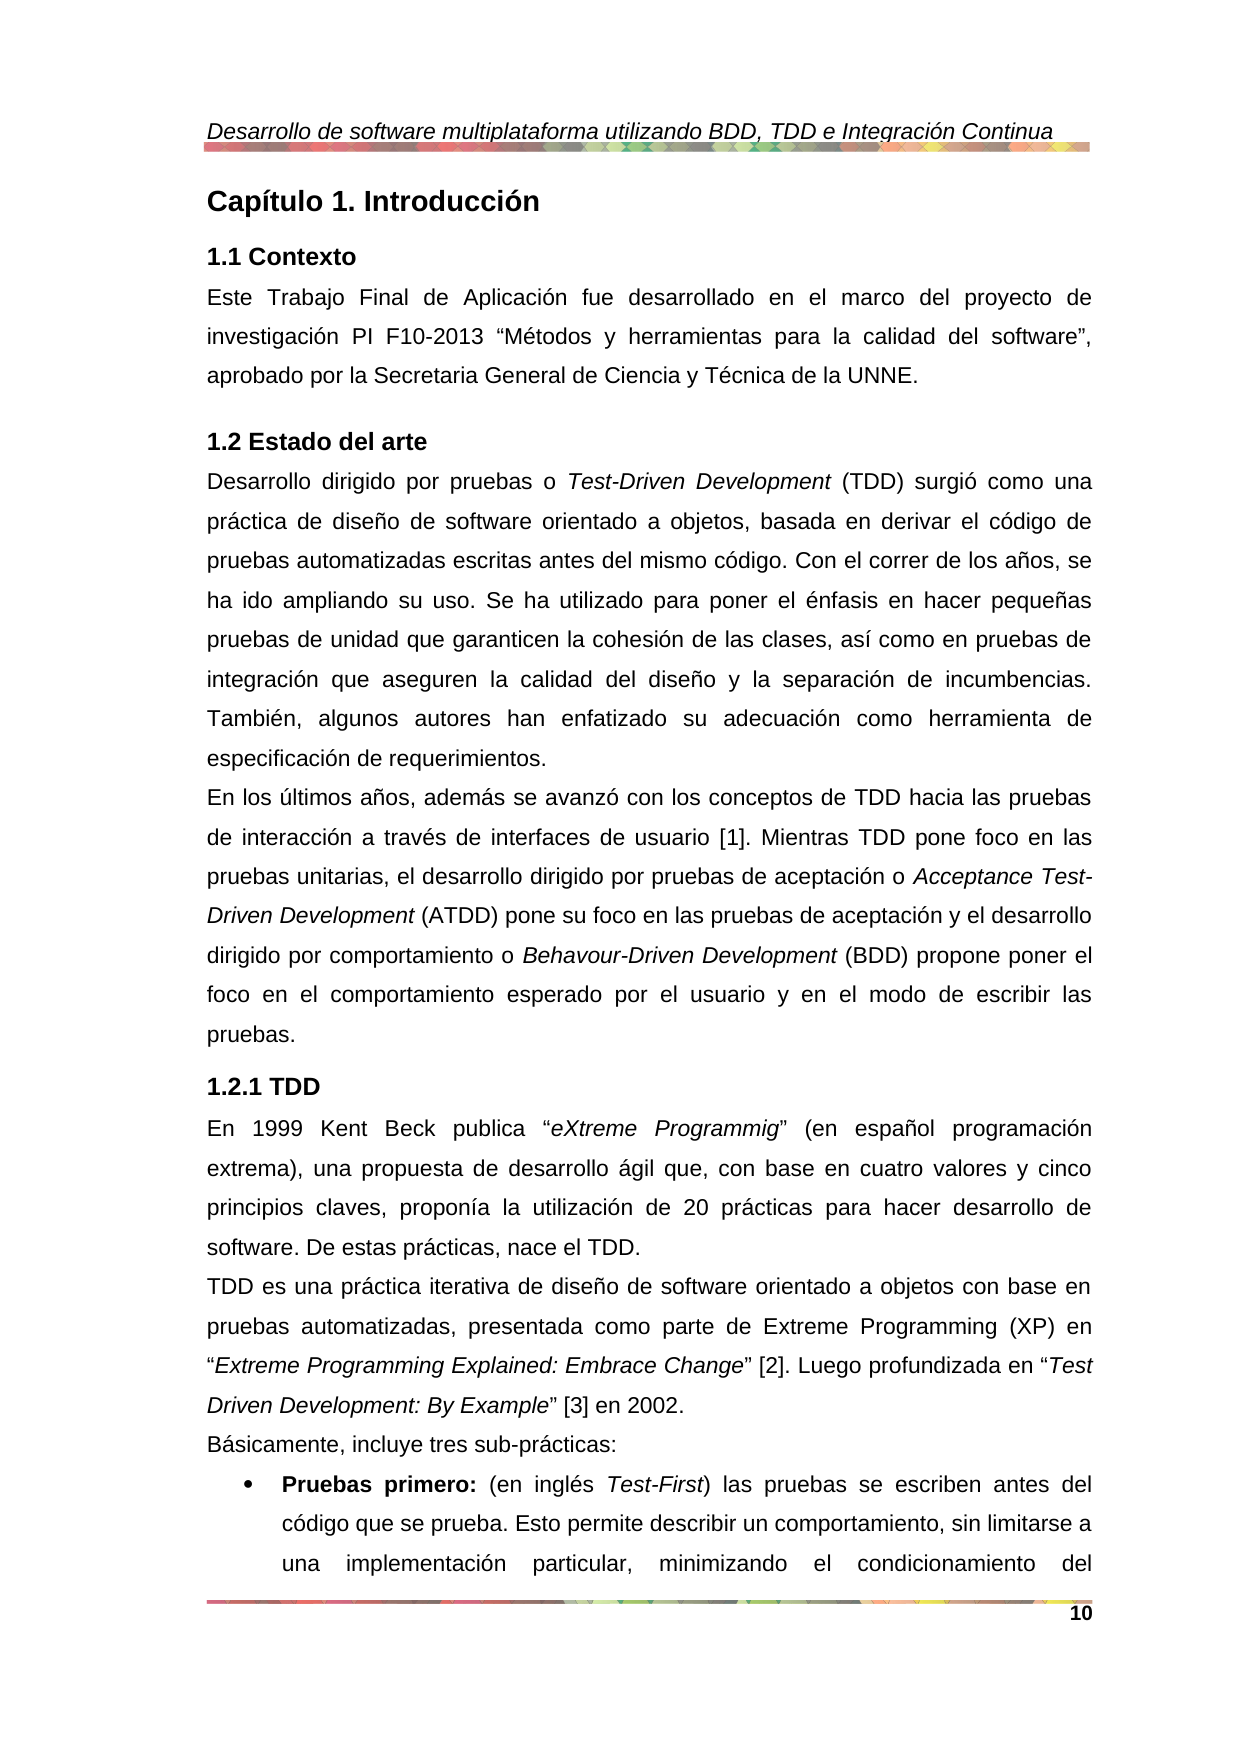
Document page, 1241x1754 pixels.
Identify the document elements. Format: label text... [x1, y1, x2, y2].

text TDD es una práctica iterativa de diseño de software orientado a objetos con base en pruebas automatizadas, presentada como parte de Extreme Programming (XP) en “Extreme Programming Explained: Embrace Change” [2]. Luego profundizada en “Test Driven Development: By Example” [3] en 2002. [207, 1273, 1093, 1418]
subtitle 1.1 Contexto [207, 242, 1093, 271]
text Este Trabajo Final de Aplicación fue desarrollado en el marco del proyecto de investigación PI F10-2013 “Métodos y herramientas para la calidad del software”, aprobado por la Secretaria General de Ciencia y Técnica de la UNNE. [207, 283, 1093, 389]
text [206, 1600, 1093, 1604]
text Desarrollo dirigido por pruebas o Test-Driven Development (TDD) surgió como una práctica de diseño de software orientado a objetos, basada en derivar el código de pruebas automatizadas escritas antes del mismo código. Con el correr de los años, se ha ido ampliando su uso. Se ha utilizado para poner el énfasis en hacer pequeñas pruebas de unidad que garanticen la cohesión de las clases, así como en pruebas de integración que aseguren la calidad del diseño y la separación de incumbencias. También, algunos autores han enfatizado su adecuación como herramienta de especificación de requerimientos. [207, 468, 1093, 771]
list Pruebas primero: (en inglés Test-First) las pruebas se escriben antes del código que se prueba. Esto permite describir un comportamiento, sin limitarse a una implementación particular, minimizando el condicionamiento del [244, 1471, 1093, 1576]
text 1.2.1 TDD [207, 1072, 1093, 1101]
subtitle Capítulo 1. Introducción [207, 184, 1093, 217]
text [203, 142, 1090, 152]
text En los últimos años, además se avanzó con los conceptos de TDD hacia las pruebas de interacción a través de interfaces de usuario [1]. Mientras TDD pone foco en las pruebas unitarias, el desarrollo dirigido por pruebas de aceptación o Acceptance Test-Driven Development (ATDD) pone su foco en las pruebas de aceptación y el desarrollo dirigido por comportamiento o Behavour-Driven Development (BDD) propone poner el foco en el comportamiento esperado por el usuario y en el modo de escribir las pruebas. [207, 784, 1093, 1047]
text En 1999 Kent Beck publica “eXtreme Programmig” (en español programación extrema), una propuesta de desarrollo ágil que, con base en cuatro valores y cinco principios claves, proponía la utilización de 20 prácticas para hacer desarrollo de software. De estas prácticas, nace el TDD. [207, 1115, 1093, 1260]
subtitle 1.2 Estado del arte [207, 427, 1093, 456]
text Básicamente, incluye tres sub-prácticas: [207, 1431, 1093, 1457]
